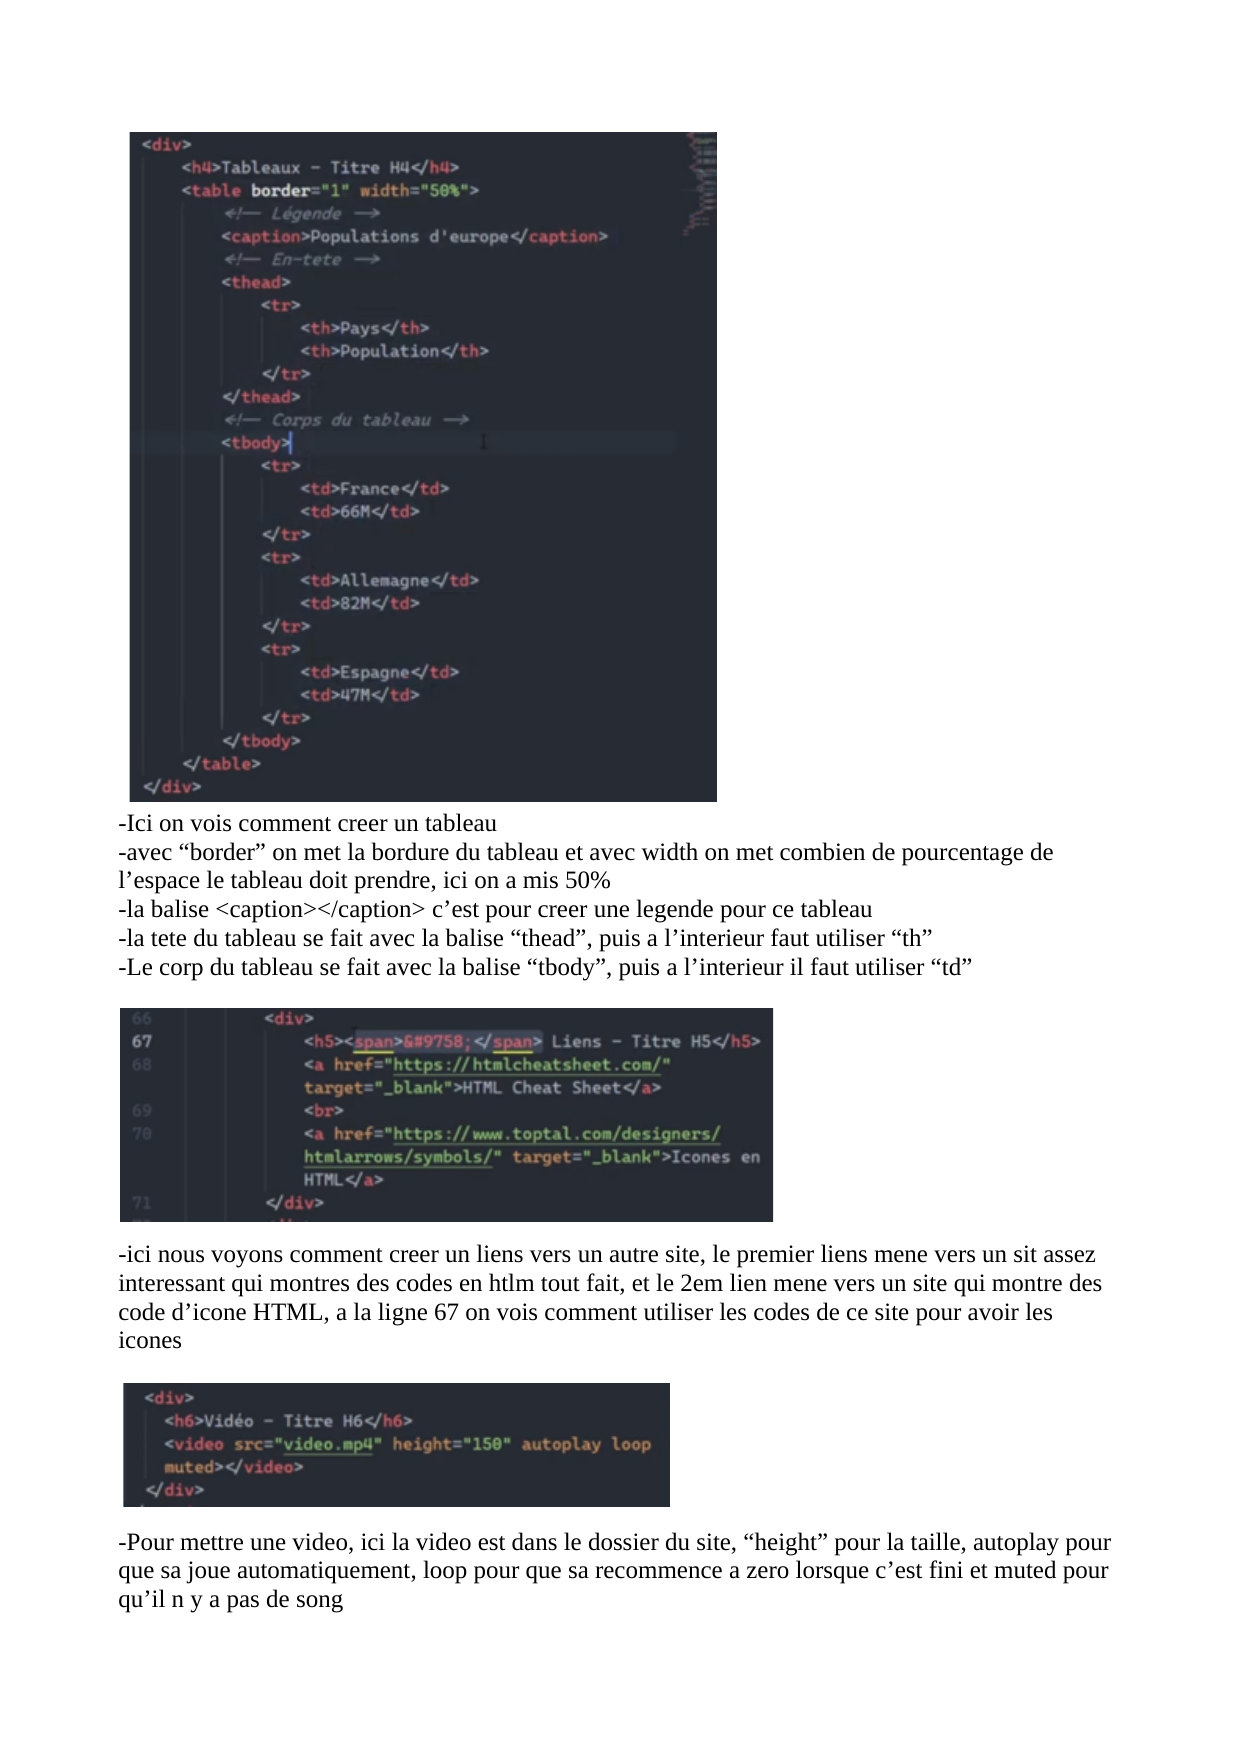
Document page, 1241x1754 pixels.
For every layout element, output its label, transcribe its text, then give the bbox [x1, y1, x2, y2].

picture [120, 1008, 774, 1222]
text -Ici on vois comment creer un tableau [118, 808, 1122, 837]
text -avec “border” on met la bordure du tableau et avec width on met combien de pourcentage de l’espace le tableau doit prendre, ici on a mis 50% [118, 837, 1122, 894]
text -la balise <caption></caption> c’est pour creer une legende pour ce tableau [118, 894, 1122, 923]
text -ici nous voyons comment creer un liens vers un autre site, le premier liens mene vers un sit assez interessant qui montres des codes en htlm tout fait, et le 2em lien mene vers un site qui montre des code d’icone HTML, a la ligne 67 on vois comment utiliser les codes de ce site pour avoir les icones [118, 1239, 1122, 1354]
text -Pour mettre une video, ici la video est dans le dossier du site, “height” pour la taille, autoplay pour que sa joue automatiquement, loop pour que sa recommence a zero lorsque c’est fini et muted pour qu’il n y a pas de song [118, 1527, 1122, 1613]
picture [129, 132, 717, 802]
picture [123, 1383, 670, 1507]
text -la tete du tableau se fait avec la balise “thead”, puis a l’interieur faut utiliser “th” [118, 923, 1122, 952]
text -Le corp du tableau se fait avec la balise “tbody”, puis a l’interieur il faut utiliser “td” [118, 952, 1122, 981]
